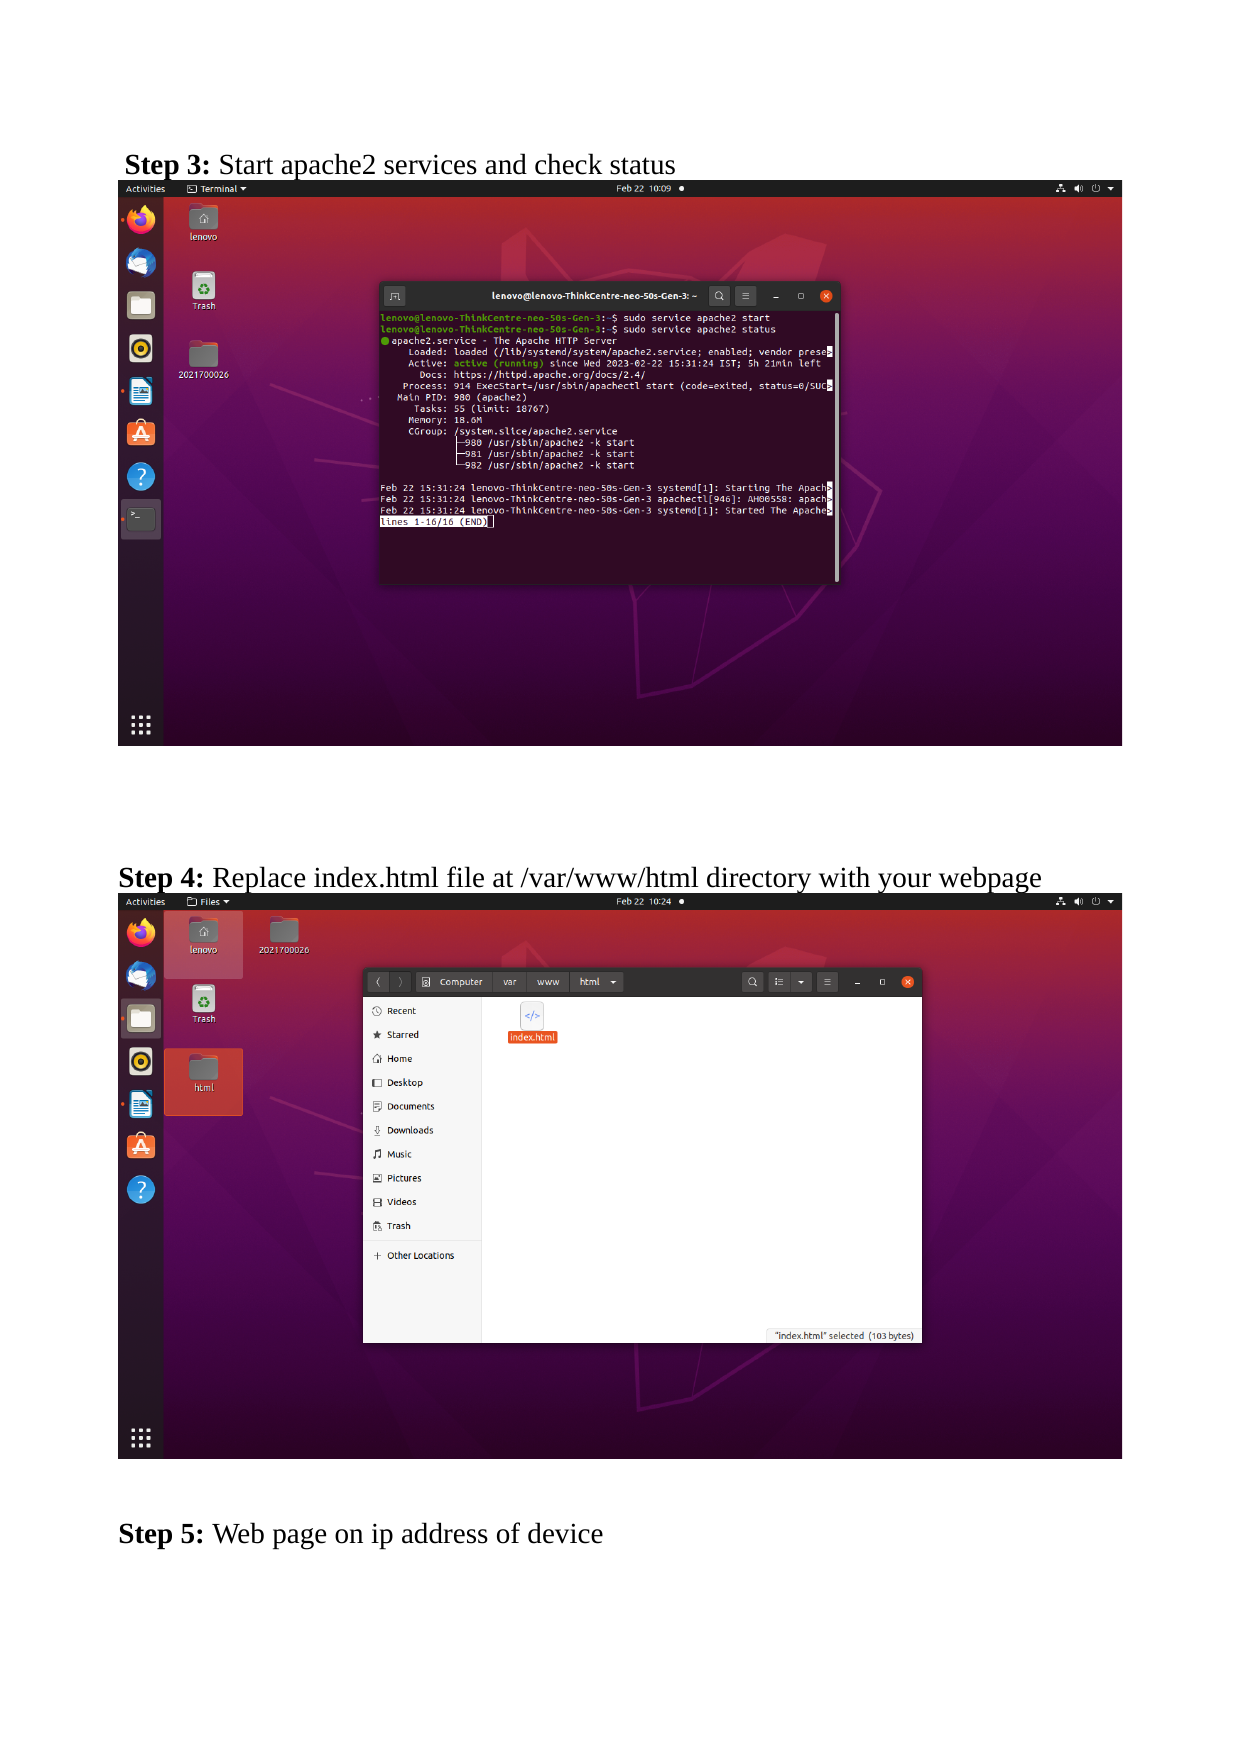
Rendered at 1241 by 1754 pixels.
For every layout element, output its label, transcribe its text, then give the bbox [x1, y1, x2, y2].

picture [118, 893, 1123, 1459]
text Step 4: Replace index.html file at /var/www/html directory with your webpage [118, 746, 1122, 893]
picture [118, 180, 1123, 746]
text Step 3: Start apache2 services and check status [118, 118, 1122, 180]
text Step 5: Web page on ip address of device [118, 1459, 1122, 1549]
